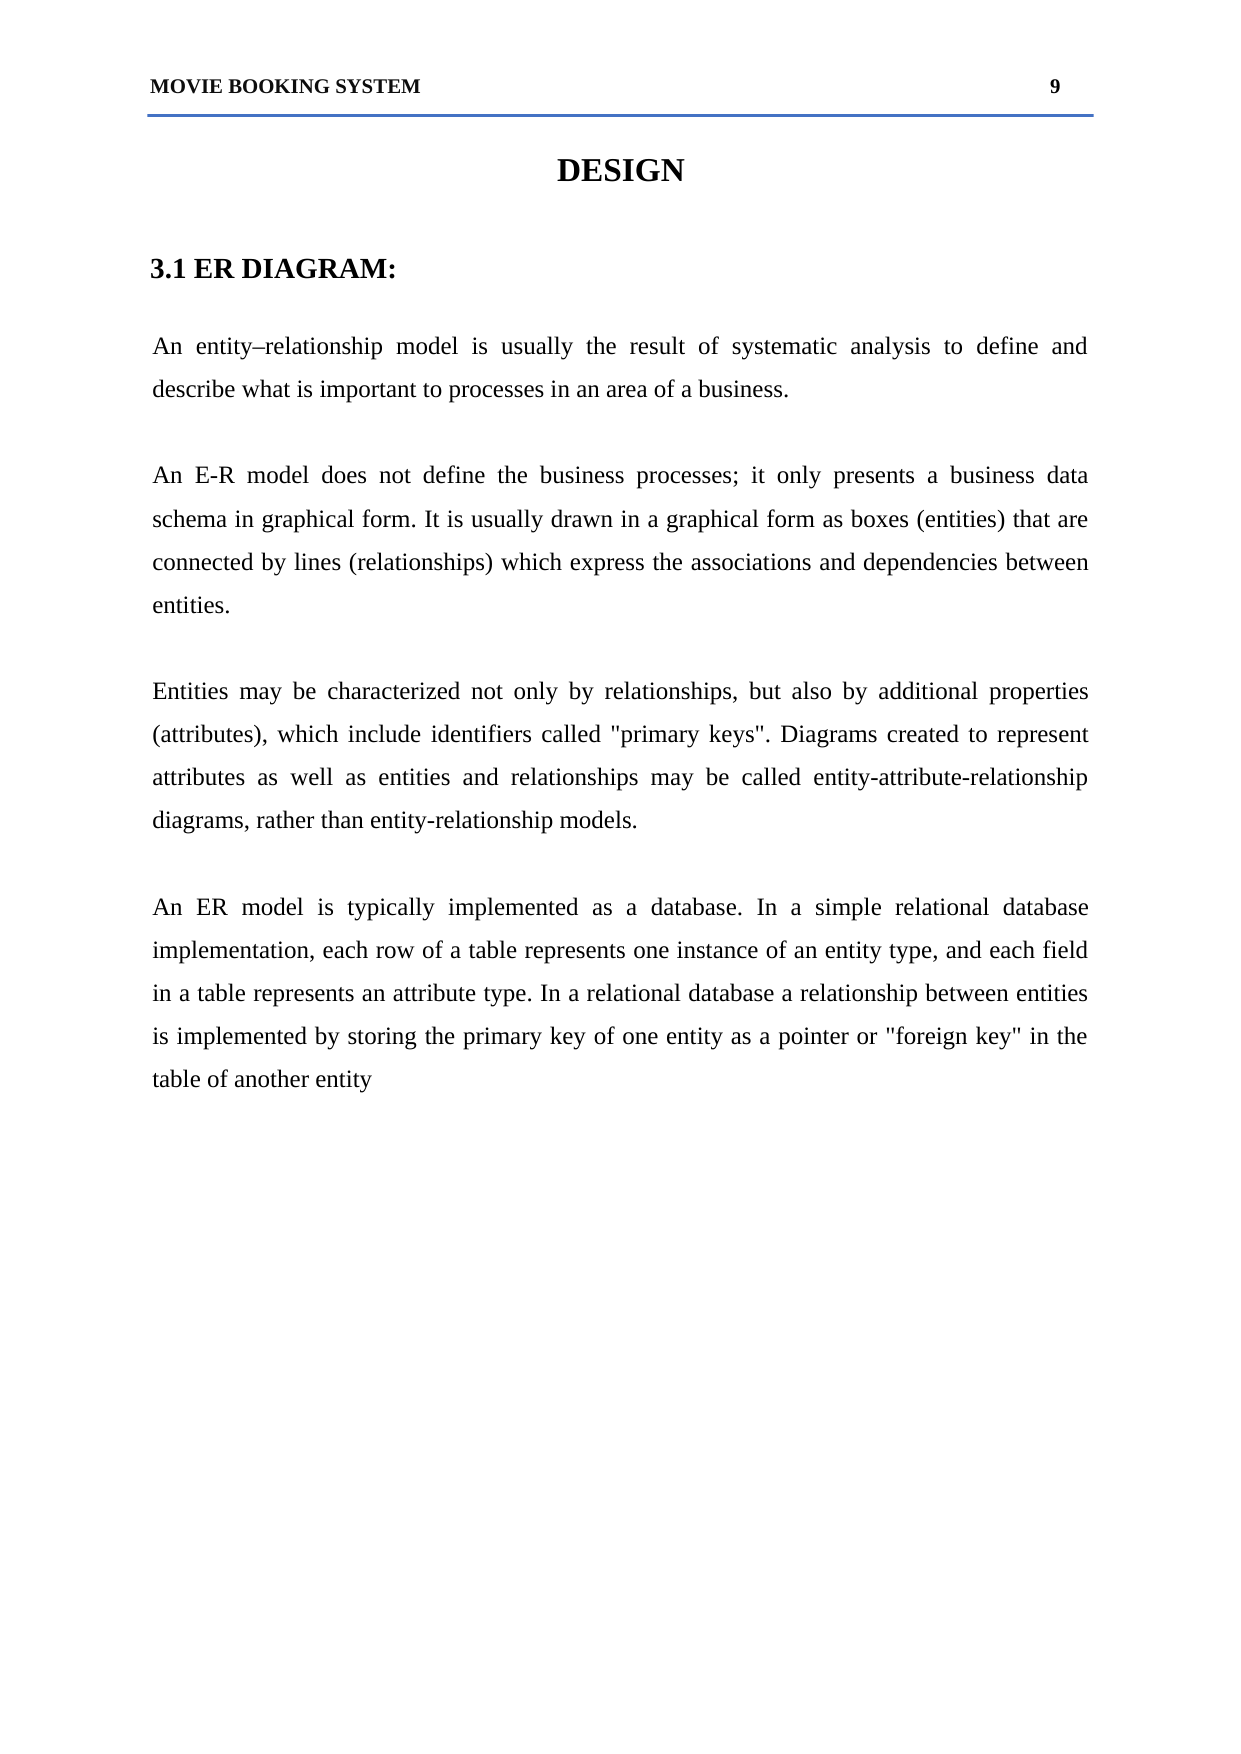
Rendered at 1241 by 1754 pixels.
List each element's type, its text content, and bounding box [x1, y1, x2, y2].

text 3.1 ER DIAGRAM: [150, 251, 1090, 284]
text DESIGN [150, 150, 1092, 188]
text An ER model is typically implemented as a database. In a simple relational database implementation, each row of a table represents one instance of an entity type, and each field in a table represents an attribute type. In a relational database a relationship between entities is implemented by storing the primary key of one entity as a pointer or "foreign key" in the table of another entity [152, 892, 1089, 1093]
text An entity–relationship model is usually the result of systematic analysis to define and describe what is important to processes in an area of a business. [152, 331, 1089, 403]
text An E-R model does not define the business processes; it only presents a business data schema in graphical form. It is usually drawn in a graphical form as boxes (entities) that are connected by lines (relationships) which express the associations and dependencies between entities. [152, 461, 1089, 619]
text Entities may be characterized not only by relationships, but also by additional properties (attributes), which include identifiers called "primary keys". Diagrams created to represent attributes as well as entities and relationships may be called entity-attribute-relationship diagrams, rather than entity-relationship models. [152, 676, 1089, 834]
